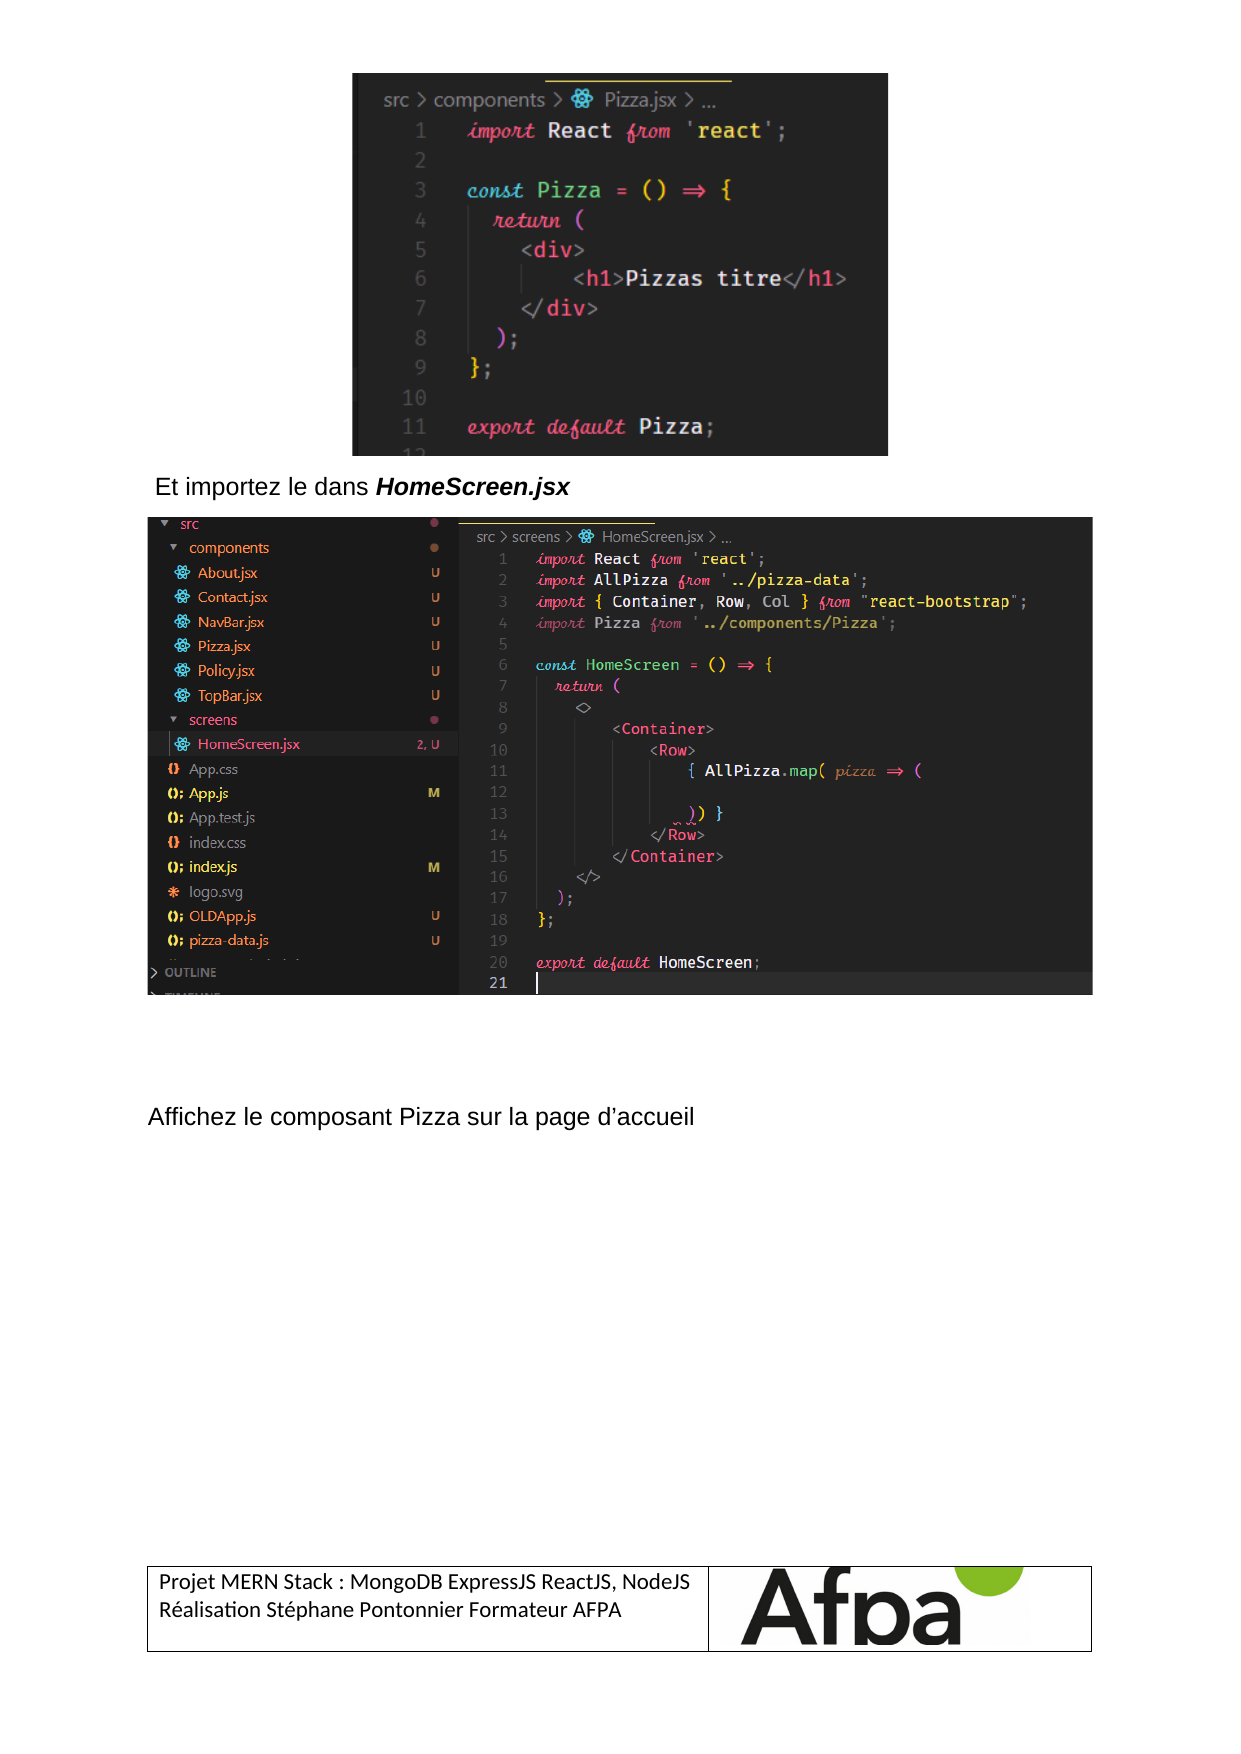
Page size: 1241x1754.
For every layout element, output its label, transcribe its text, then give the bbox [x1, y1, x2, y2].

text Affichez le composant Pizza sur la page d’accueil [148, 1102, 1093, 1131]
text Et importez le dans HomeScreen.jsx [148, 472, 1093, 501]
